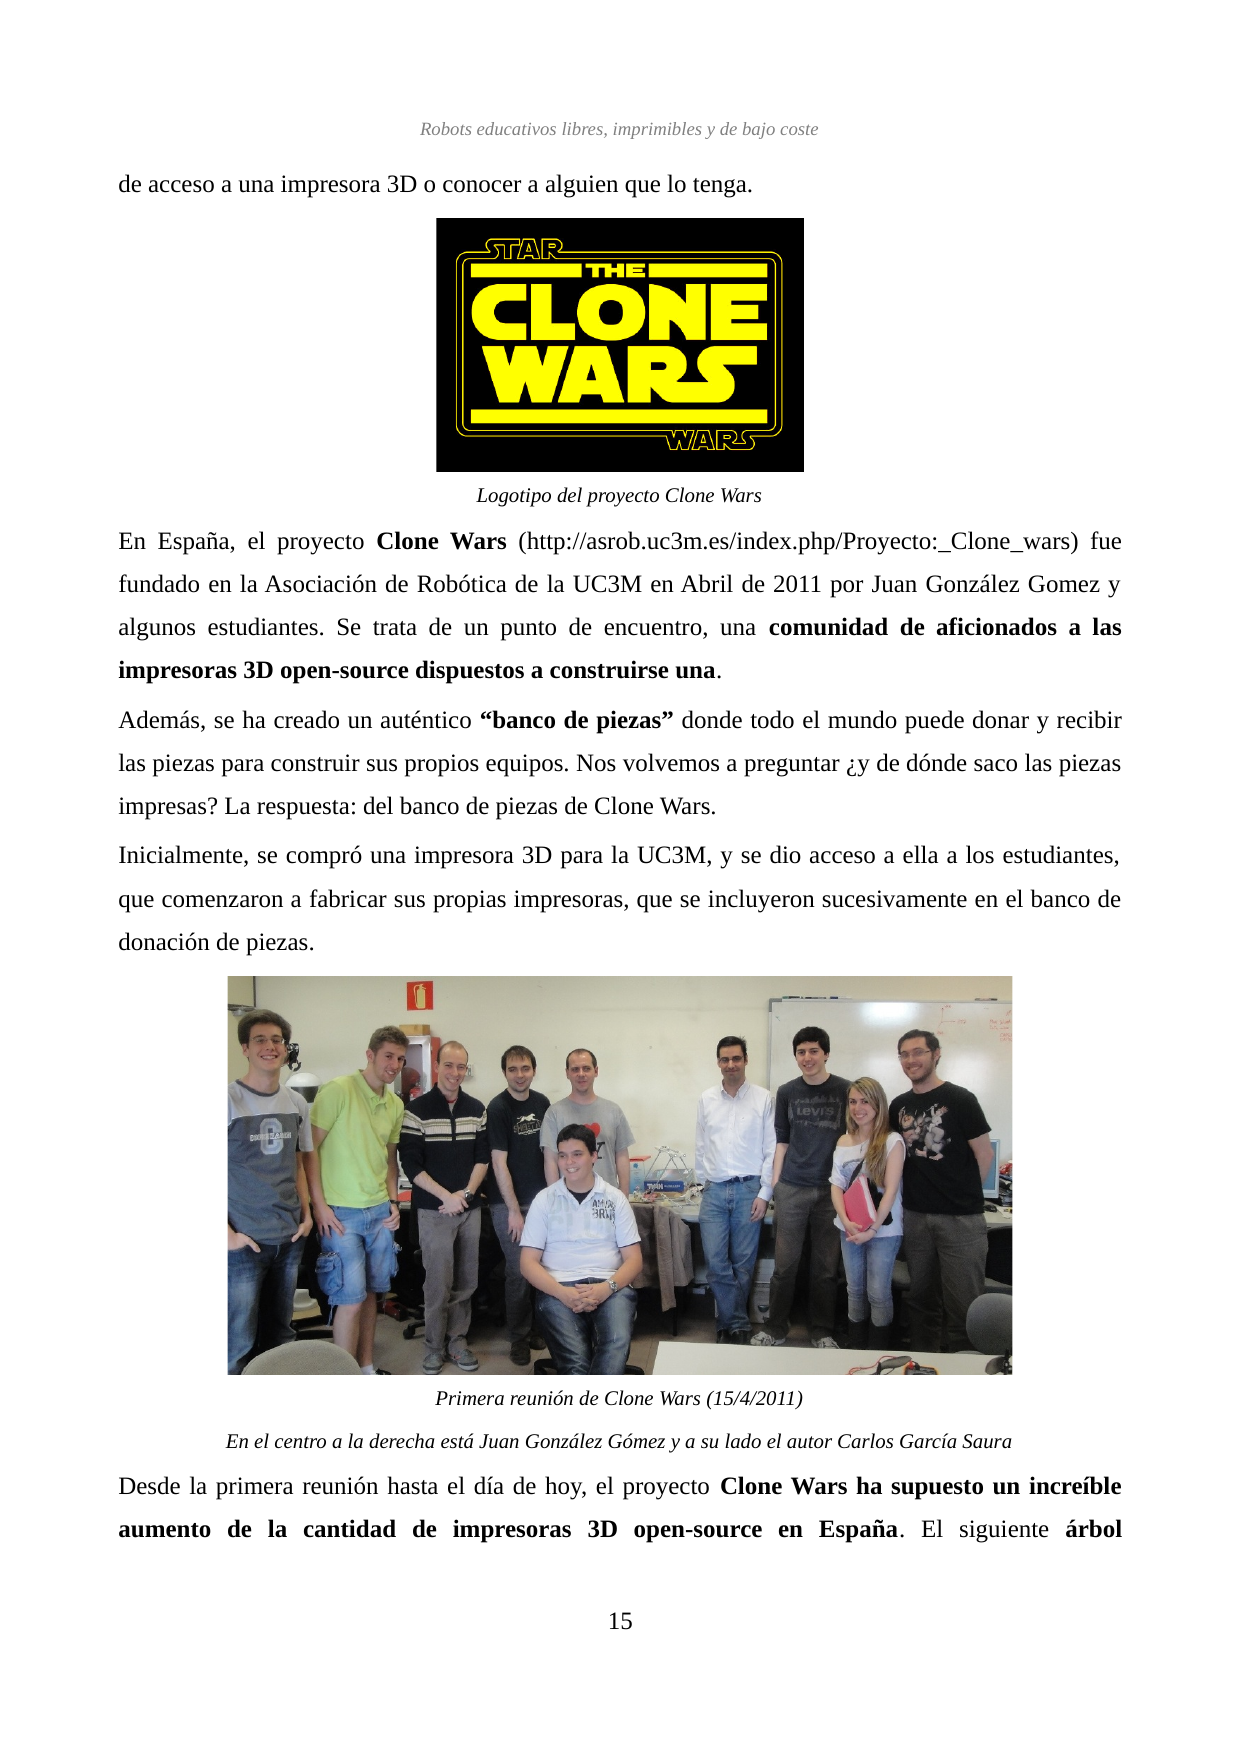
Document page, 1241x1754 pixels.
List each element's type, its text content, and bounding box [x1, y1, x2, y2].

text Además, se ha creado un auténtico “banco de piezas” donde todo el mundo puede donar y recibir las piezas para construir sus propios equipos. Nos volvemos a preguntar ¿y de dónde saco las piezas impresas? La respuesta: del banco de piezas de Clone Wars. [118, 705, 1122, 820]
text de acceso a una impresora 3D o conocer a alguien que lo tenga. [118, 169, 1122, 198]
text En el centro a la derecha está Juan González Gómez y a su lado el autor Carlos García Saura [118, 1429, 1122, 1453]
text Desde la primera reunión hasta el día de hoy, el proyecto Clone Wars ha supuesto un increíble aumento de la cantidad de impresoras 3D open-source en España. El siguiente árbol [118, 1471, 1122, 1543]
text Inicialmente, se compró una impresora 3D para la UC3M, y se dio acceso a ella a los estudiantes, que comenzaron a fabricar sus propias impresoras, que se incluyeron sucesivamente en el banco de donación de piezas. [118, 841, 1122, 956]
text Logotipo del proyecto Clone Wars [118, 219, 1122, 507]
picture [227, 976, 1013, 1375]
text En España, el proyecto Clone Wars (http://asrob.uc3m.es/index.php/Proyecto:_Clone_wars) fue fundado en la Asociación de Robótica de la UC3M en Abril de 2011 por Juan González Gomez y algunos estudiantes. Se trata de un punto de encuentro, una comunidad de aficionados a las impresoras 3D open-source dispuestos a construirse una. [118, 526, 1122, 684]
picture [436, 218, 804, 472]
text Primera reunión de Clone Wars (15/4/2011) [118, 976, 1122, 1410]
